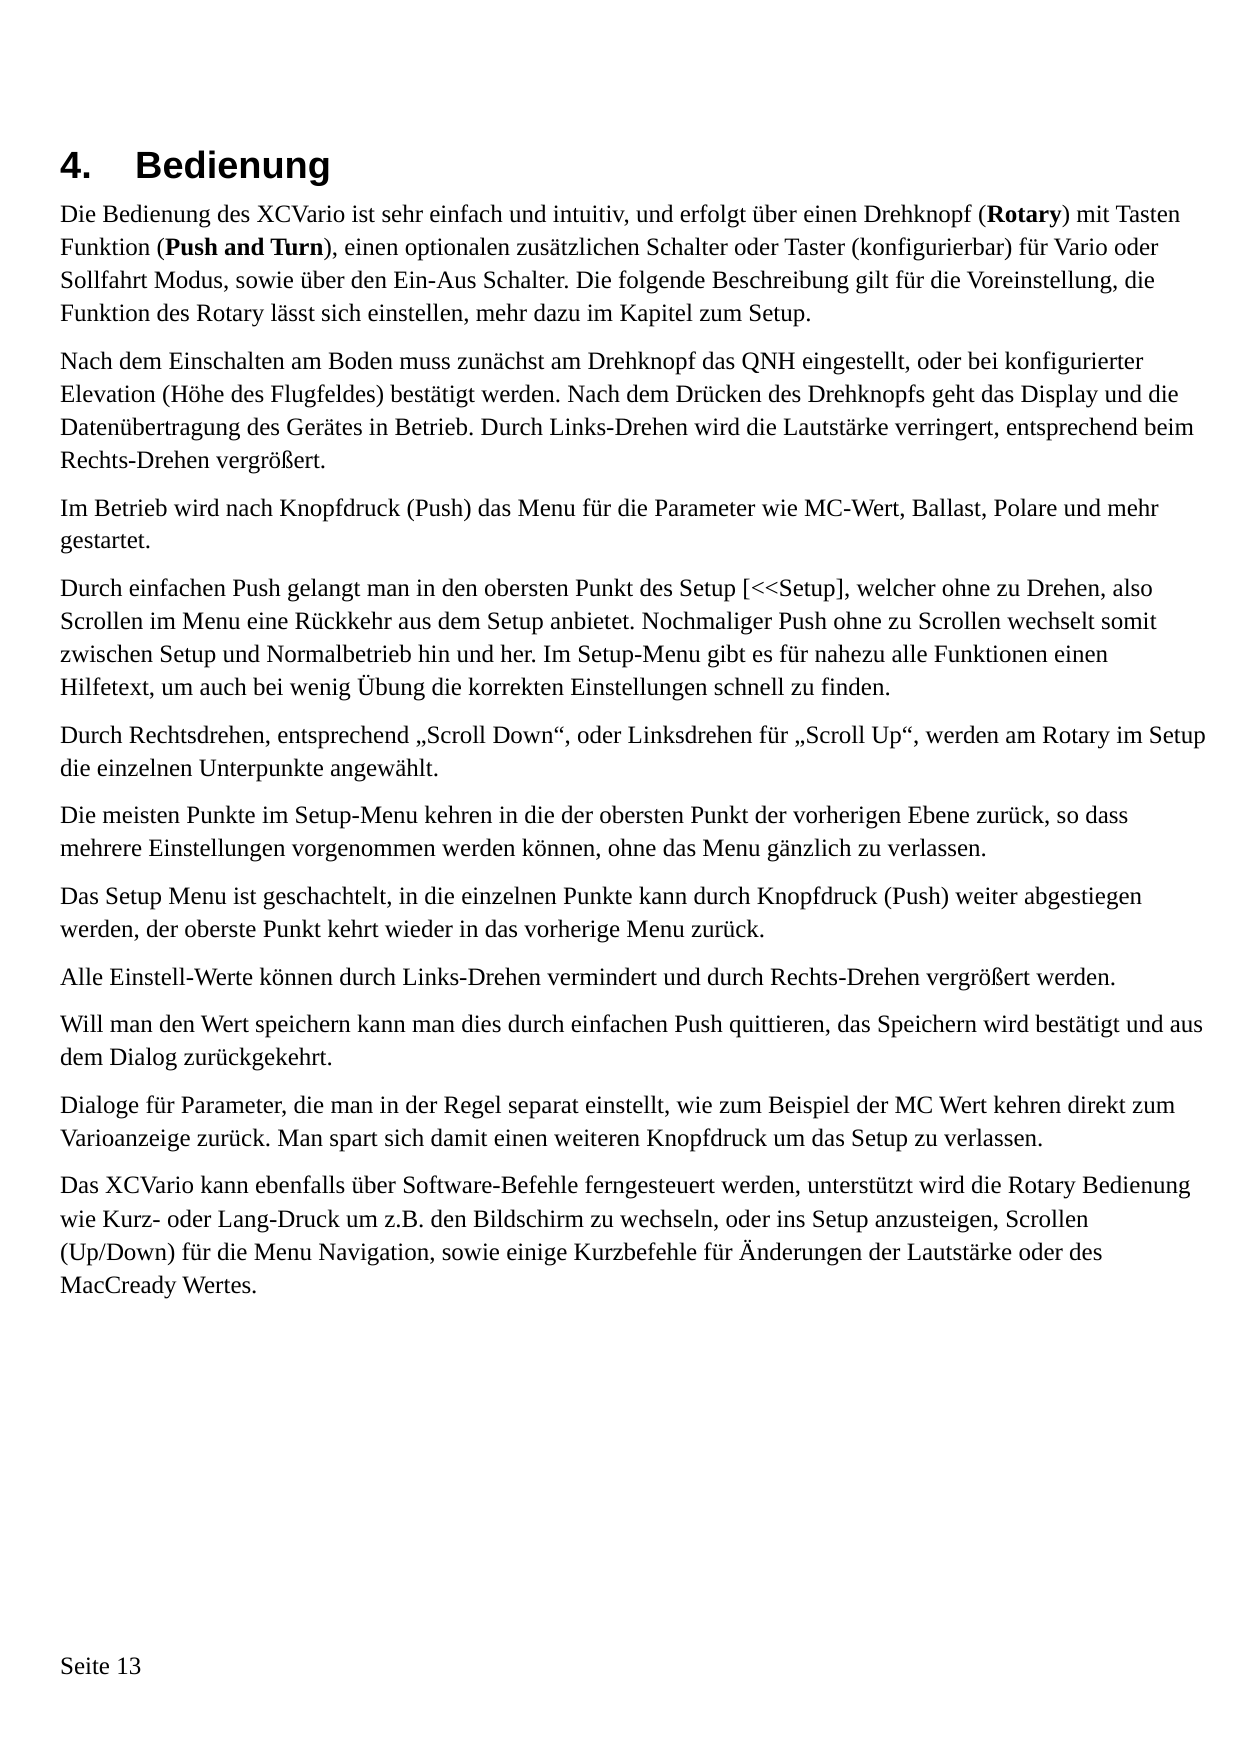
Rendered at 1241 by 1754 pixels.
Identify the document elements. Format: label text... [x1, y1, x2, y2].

text Das Setup Menu ist geschachtelt, in die einzelnen Punkte kann durch Knopfdruck (Push) weiter abgestiegen werden, der oberste Punkt kehrt wieder in das vorherige Menu zurück. [60, 881, 1207, 943]
subtitle Bedienung [60, 143, 1207, 187]
text Im Betrieb wird nach Knopfdruck (Push) das Menu für die Parameter wie MC-Wert, Ballast, Polare und mehr gestartet. [60, 493, 1207, 554]
text Die Bedienung des XCVario ist sehr einfach und intuitiv, und erfolgt über einen Drehknopf (Rotary) mit Tasten Funktion (Push and Turn), einen optionalen zusätzlichen Schalter oder Taster (konfigurierbar) für Vario oder Sollfahrt Modus, sowie über den Ein-Aus Schalter. Die folgende Beschreibung gilt für die Voreinstellung, die Funktion des Rotary lässt sich einstellen, mehr dazu im Kapitel zum Setup. [60, 199, 1207, 327]
text Durch einfachen Push gelangt man in den obersten Punkt des Setup [<<Setup], welcher ohne zu Drehen, also Scrollen im Menu eine Rückkehr aus dem Setup anbietet. Nochmaliger Push ohne zu Scrollen wechselt somit zwischen Setup und Normalbetrieb hin und her. Im Setup-Menu gibt es für nahezu alle Funktionen einen Hilfetext, um auch bei wenig Übung die korrekten Einstellungen schnell zu finden. [60, 573, 1207, 701]
text Alle Einstell-Werte können durch Links-Drehen vermindert und durch Rechts-Drehen vergrößert werden. [60, 962, 1207, 991]
text Will man den Wert speichern kann man dies durch einfachen Push quittieren, das Speichern wird bestätigt und aus dem Dialog zurückgekehrt. [60, 1009, 1207, 1071]
text Durch Rechtsdrehen, entsprechend „Scroll Down“, oder Linksdrehen für „Scroll Up“, werden am Rotary im Setup die einzelnen Unterpunkte angewählt. [60, 720, 1207, 782]
text Die meisten Punkte im Setup-Menu kehren in die der obersten Punkt der vorherigen Ebene zurück, so dass mehrere Einstellungen vorgenommen werden können, ohne das Menu gänzlich zu verlassen. [60, 801, 1207, 862]
text Das XCVario kann ebenfalls über Software-Befehle ferngesteuert werden, unterstützt wird die Rotary Bedienung wie Kurz- oder Lang-Druck um z.B. den Bildschirm zu wechseln, oder ins Setup anzusteigen, Scrollen (Up/Down) für die Menu Navigation, sowie einige Kurzbefehle für Änderungen der Lautstärke oder des MacCready Wertes. [60, 1171, 1207, 1298]
text Dialoge für Parameter, die man in der Regel separat einstellt, wie zum Beispiel der MC Wert kehren direkt zum Varioanzeige zurück. Man spart sich damit einen weiteren Knopfdruck um das Setup zu verlassen. [60, 1090, 1207, 1152]
text Nach dem Einschalten am Boden muss zunächst am Drehknopf das QNH eingestellt, oder bei konfigurierter Elevation (Höhe des Flugfeldes) bestätigt werden. Nach dem Drücken des Drehknopfs geht das Display und die Datenübertragung des Gerätes in Betrieb. Durch Links-Drehen wird die Lautstärke verringert, entsprechend beim Rechts-Drehen vergrößert. [60, 346, 1207, 474]
